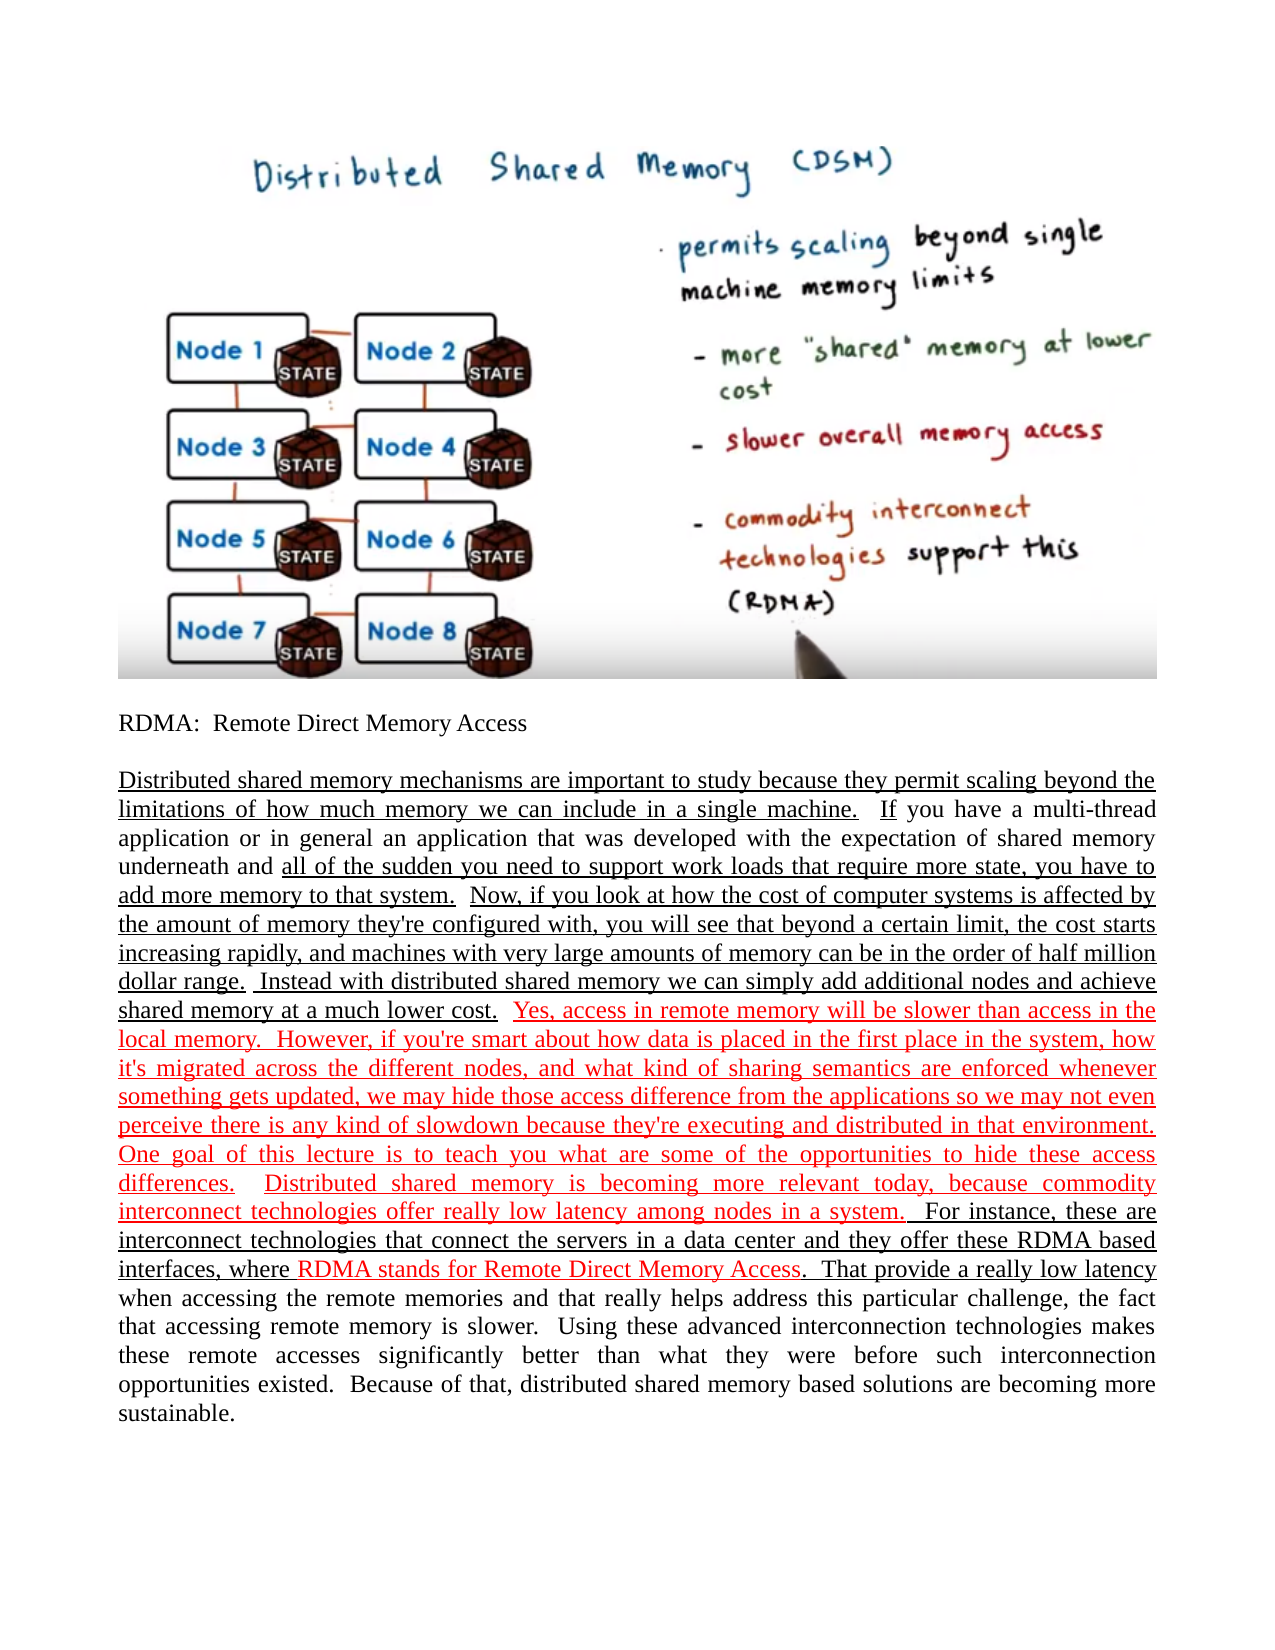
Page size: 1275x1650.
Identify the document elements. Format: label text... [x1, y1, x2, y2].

text something gets updated, we may hide those access difference from the applications so we may not even perceive there is any kind of slowdown because they're executing and distributed in that environment. One goal of this lecture is to teach you what are some of the opportunities to hide these access [118, 1079, 1157, 1164]
text dollar range. Instead with distributed shared memory we can simply add additional nodes and achieve shared memory at a much lower cost. Yes, access in remote memory will be slower than access in the local memory. However, if you're smart about how data is placed in the first place in the system, how it's migrated across the different nodes, and what kind of sharing semantics are enforced whenever [118, 964, 1157, 1078]
text differences. Distributed shared memory is becoming more relevant today, because commodity interconnect technologies offer really low latency among nodes in a system. For instance, these are [118, 1165, 1157, 1221]
text RDMA: Remote Direct Memory Access [118, 708, 1157, 736]
text interconnect technologies that connect the servers in a data center and they offer these RDMA based [118, 1222, 1157, 1250]
picture [118, 146, 1157, 679]
text when accessing the remote memories and that really helps address this particular challenge, the fact that accessing remote memory is slower. Using these advanced interconnection technologies makes these remote accesses significantly better than what they were before such interconnection opportunities existed. Because of that, distributed shared memory based solutions are becoming more sustainable. [118, 1280, 1157, 1426]
text increasing rapidly, and machines with very large amounts of memory can be in the order of half million [118, 935, 1157, 963]
text Distributed shared memory mechanisms are important to study because they permit scaling beyond the limitations of how much memory we can include in a single machine. If you have a multi-thread application or in general an application that was developed with the expectation of shared memory underneath and all of the sudden you need to support work loads that require more state, you have to add more memory to that system. Now, if you look at how the cost of computer systems is affected by the amount of memory they're configured with, you will see that beyond a certain limit, the cost starts [118, 765, 1157, 934]
text interfaces, where RDMA stands for Remote Direct Memory Access. That provide a really low latency [118, 1252, 1157, 1279]
